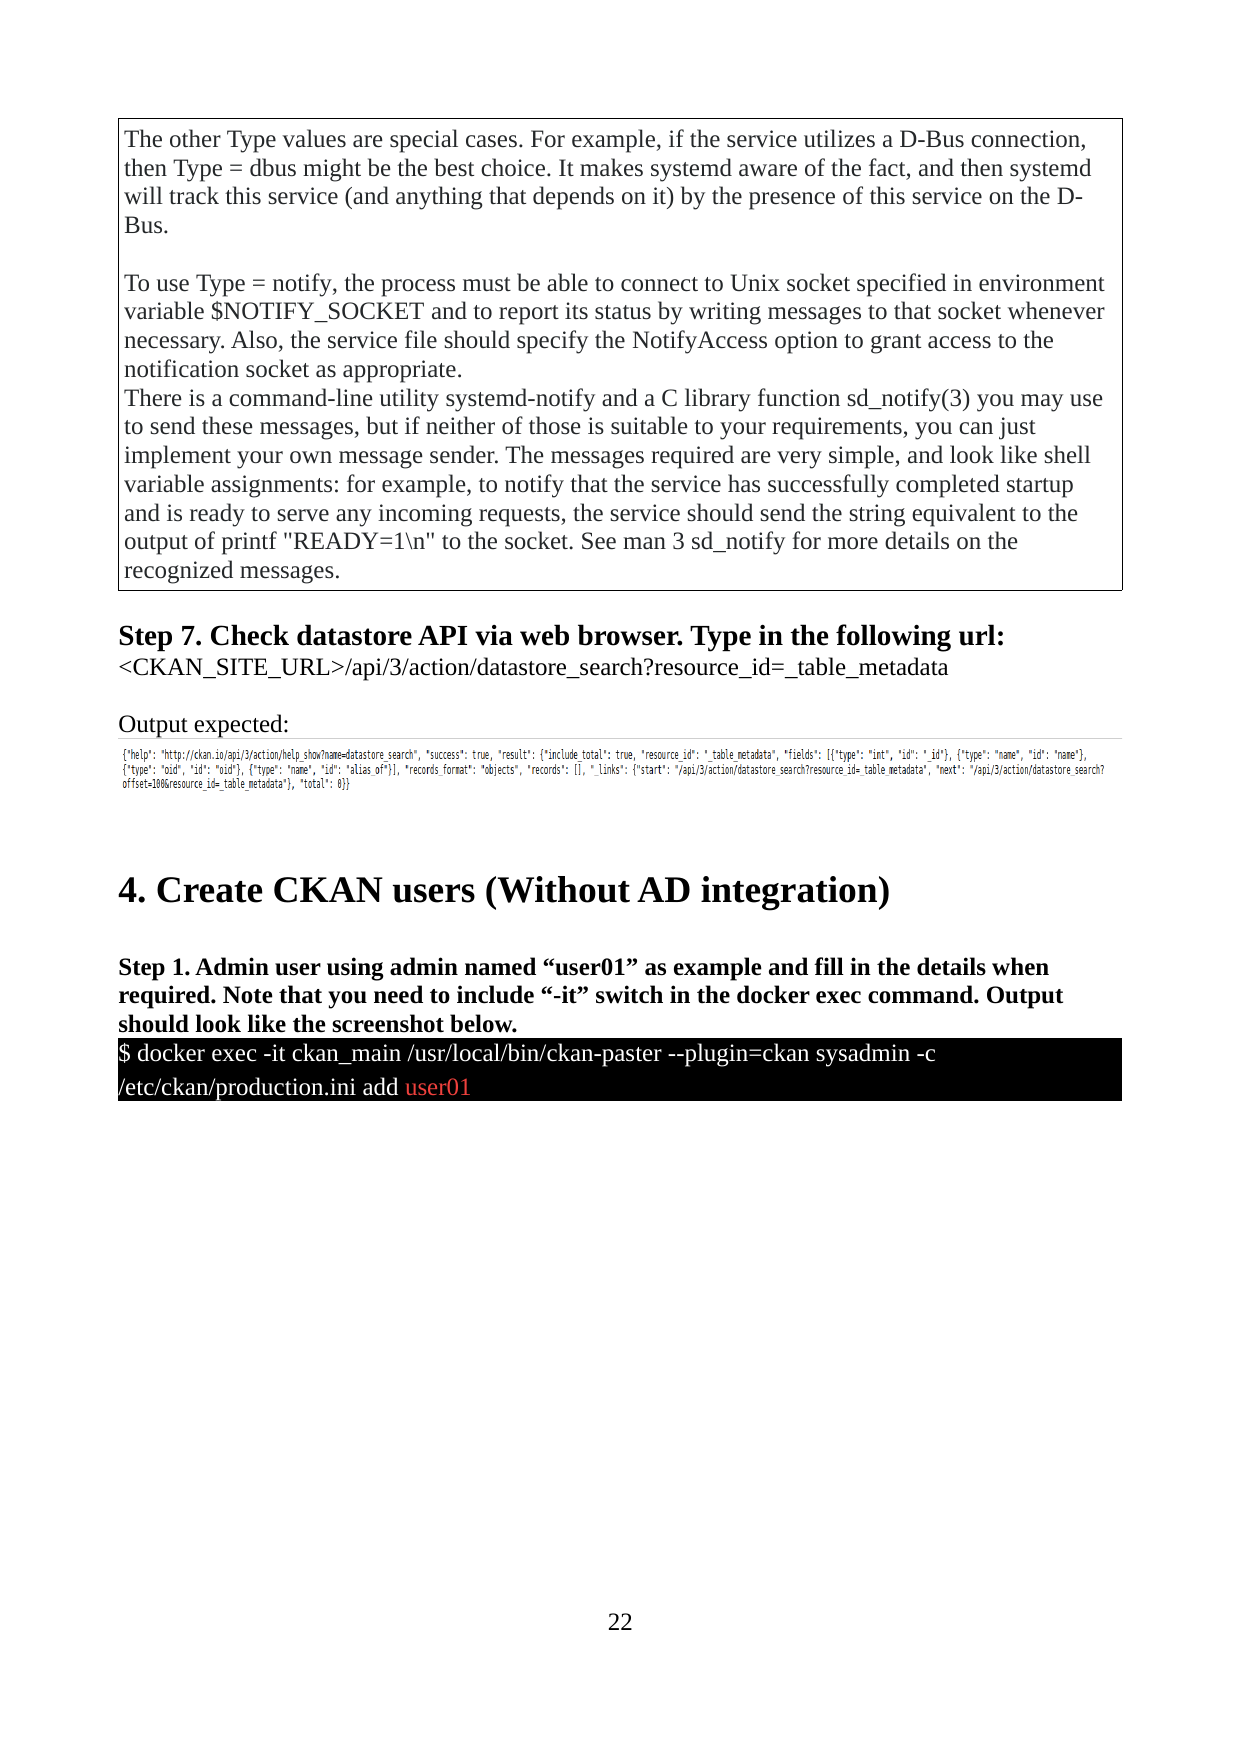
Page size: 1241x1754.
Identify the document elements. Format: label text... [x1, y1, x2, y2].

text Step 1. Admin user using admin named “user01” as example and fill in the details when required. Note that you need to include “-it” switch in the docker exec command. Output should look like the screenshot below. [118, 952, 1122, 1038]
text $ docker exec -it ckan_main /usr/local/bin/ckan-paster --plugin=ckan sysadmin -c /etc/ckan/production.ini add user01 [118, 1038, 1122, 1101]
text Output expected: [118, 709, 1122, 738]
picture [118, 738, 1123, 814]
text Step 7. Check datastore API via web browser. Type in the following url: [118, 618, 1122, 652]
table_header The other Type values are special cases. For example, if the service utilizes a D-Bus connection, then Type = dbus might be the best choice. It makes systemd aware of the fact, and then systemd will track this service (and anything that depends on it) by the presence of this service on the D-Bus. To use Type = notify, the process must be able to connect to Unix socket specified in environment variable $NOTIFY_SOCKET and to report its status by writing messages to that socket whenever necessary. Also, the service file should specify the NotifyAccess option to grant access to the notification socket as appropriate. There is a command-line utility systemd-notify and a C library function sd_notify(3) you may use to send these messages, but if neither of those is suitable to your requirements, you can just implement your own message sender. The messages required are very simple, and look like shell variable assignments: for example, to notify that the service has successfully completed startup and is ready to serve any incoming requests, the service should send the string equivalent to the output of printf "READY=1\n" to the socket. See man 3 sd_notify for more details on the recognized messages. [119, 119, 1122, 590]
subtitle 4. Create CKAN users (Without AD integration) [118, 867, 1122, 910]
text <CKAN_SITE_URL>/api/3/action/datastore_search?resource_id=_table_metadata [118, 652, 1122, 681]
